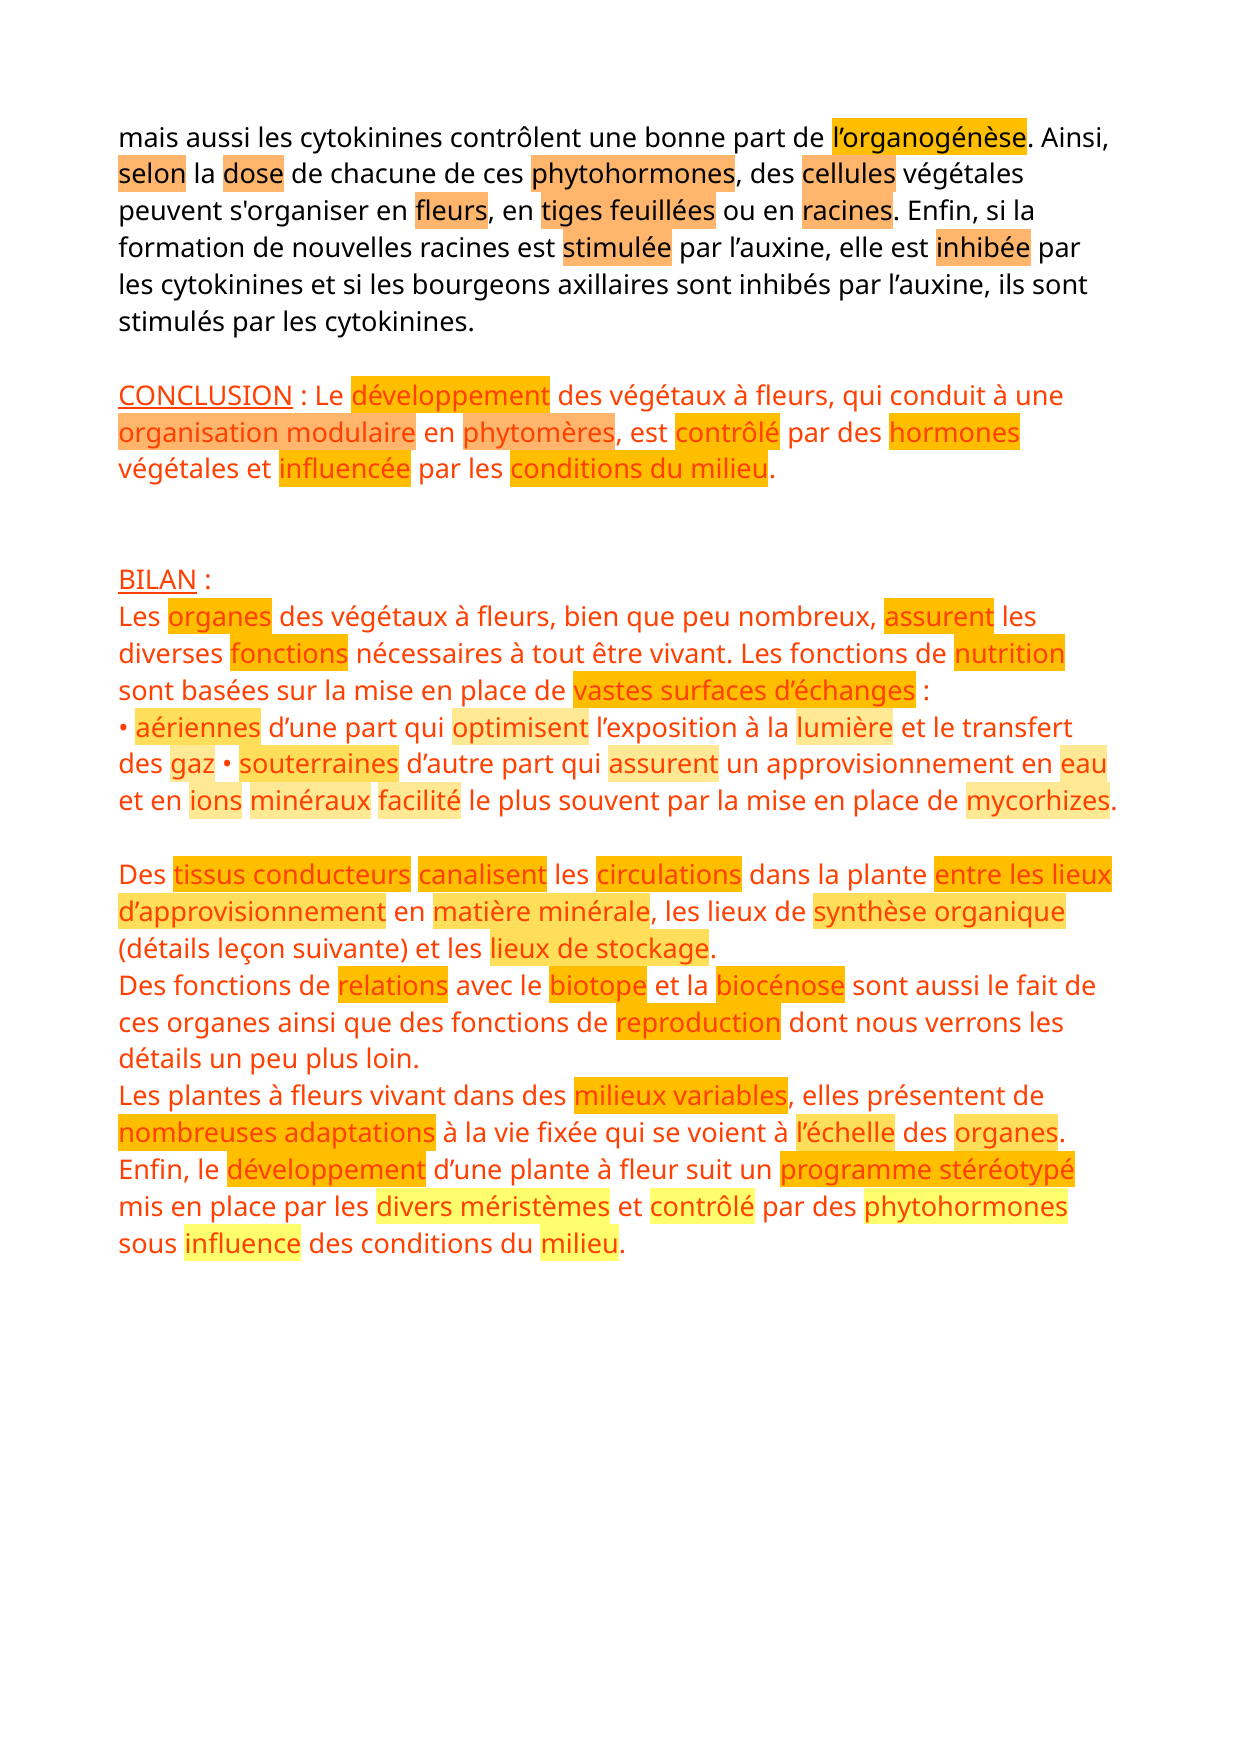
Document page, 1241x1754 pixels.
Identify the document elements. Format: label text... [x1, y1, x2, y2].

text Des tissus conducteurs canalisent les circulations dans la plante entre les lieux d’approvisionnement en matière minérale, les lieux de synthèse organique (détails leçon suivante) et les lieux de stockage. [118, 856, 1122, 966]
text Les organes des végétaux à fleurs, bien que peu nombreux, assurent les diverses fonctions nécessaires à tout être vivant. Les fonctions de nutrition sont basées sur la mise en place de vastes surfaces d’échanges : [118, 597, 1122, 708]
text Enfin, le développement d’une plante à fleur suit un programme stéréotypé mis en place par les divers méristèmes et contrôlé par des phytohormones sous influence des conditions du milieu. [118, 1151, 1122, 1261]
text Des fonctions de relations avec le biotope et la biocénose sont aussi le fait de ces organes ainsi que des fonctions de reproduction dont nous verrons les détails un peu plus loin. [118, 966, 1122, 1077]
text • aériennes d’une part qui optimisent l’exposition à la lumière et le transfert des gaz • souterraines d’autre part qui assurent un approvisionnement en eau et en ions minéraux facilité le plus souvent par la mise en place de mycorhizes. [118, 708, 1122, 819]
text CONCLUSION : Le développement des végétaux à fleurs, qui conduit à une organisation modulaire en phytomères, est contrôlé par des hormones végétales et influencée par les conditions du milieu. [118, 376, 1122, 487]
text Les plantes à fleurs vivant dans des milieux variables, elles présentent de nombreuses adaptations à la vie fixée qui se voient à l’échelle des organes. [118, 1077, 1122, 1151]
text mais aussi les cytokinines contrôlent une bonne part de l’organogénèse. Ainsi, selon la dose de chacune de ces phytohormones, des cellules végétales peuvent s'organiser en fleurs, en tiges feuillées ou en racines. Enfin, si la formation de nouvelles racines est stimulée par l’auxine, elle est inhibée par les cytokinines et si les bourgeons axillaires sont inhibés par l’auxine, ils sont stimulés par les cytokinines. [118, 118, 1122, 339]
text BILAN : [118, 561, 1122, 597]
